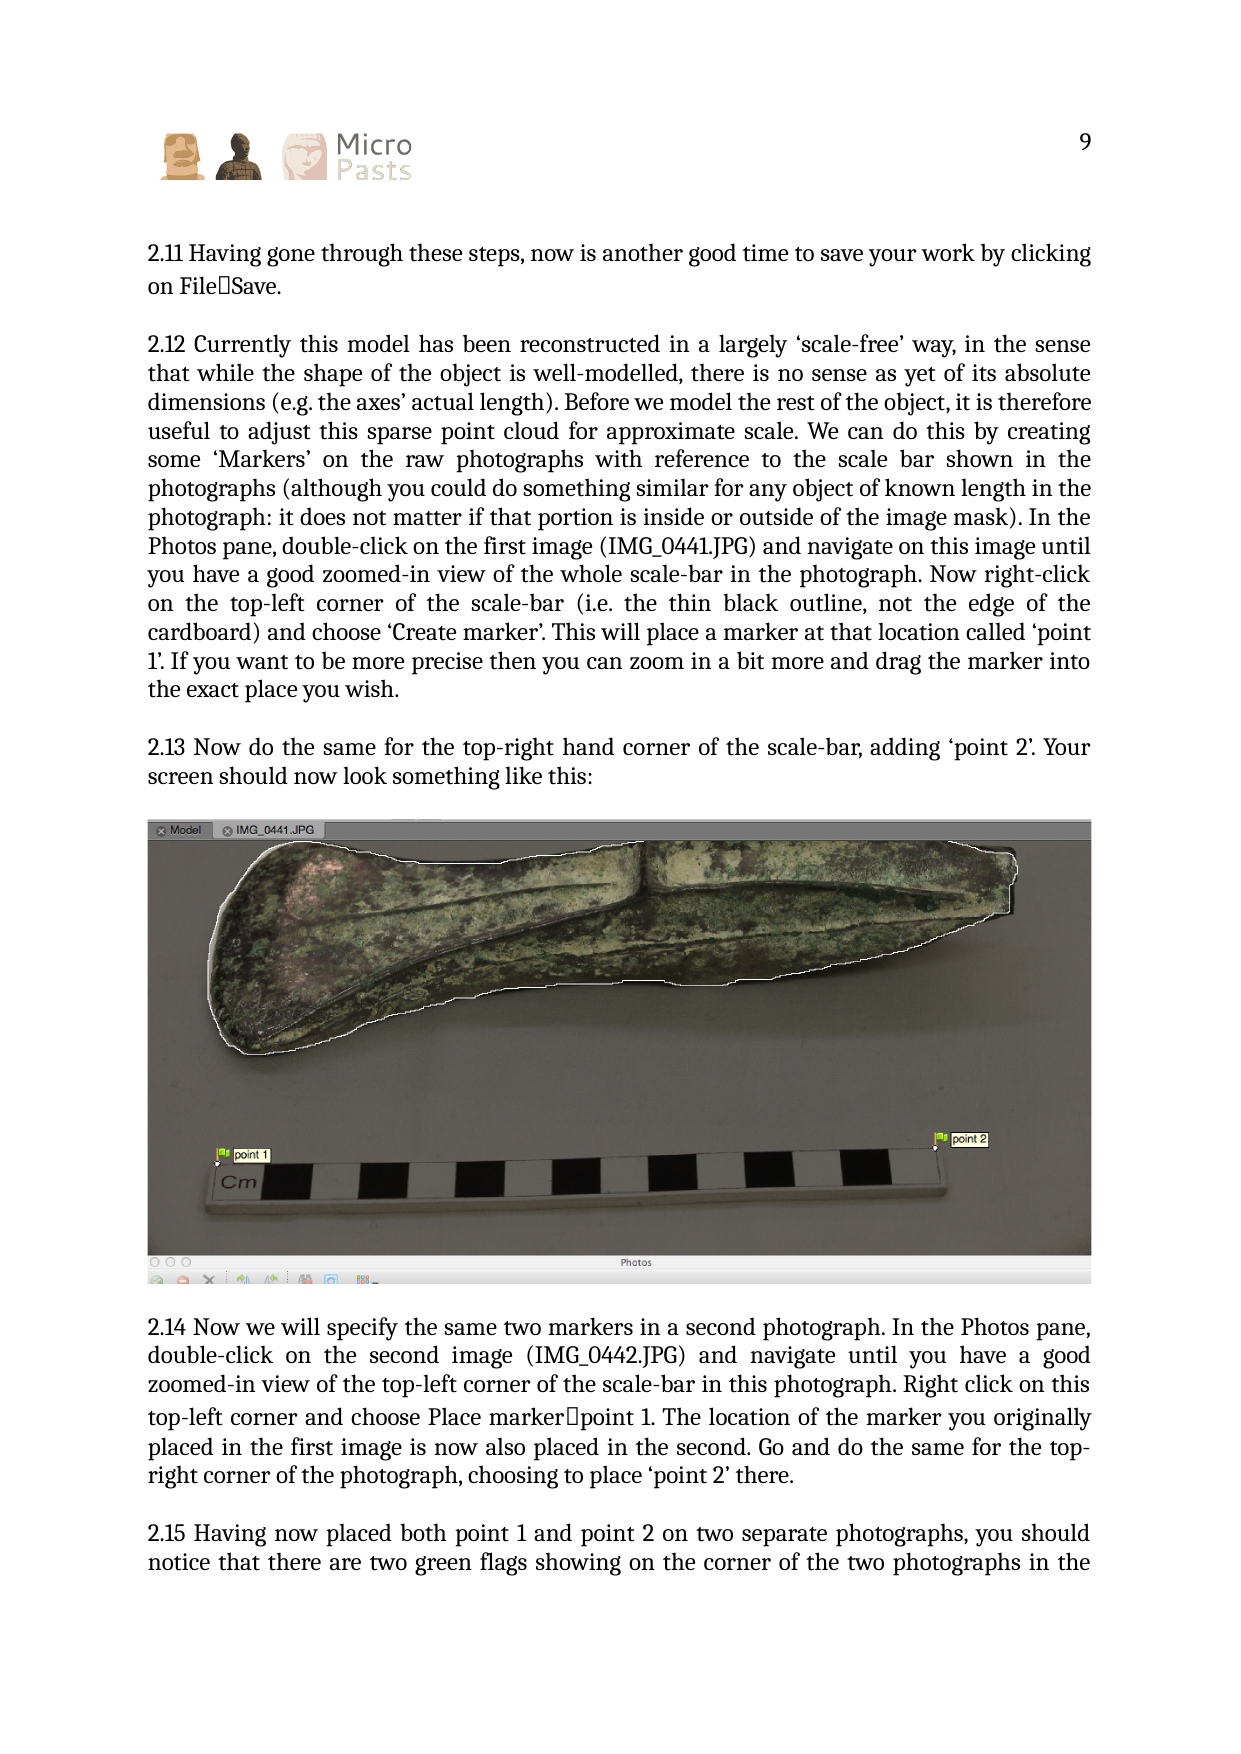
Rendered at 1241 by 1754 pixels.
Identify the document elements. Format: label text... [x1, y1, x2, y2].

text 2.13 Now do the same for the top-right hand corner of the scale-bar, adding ‘point 2’. Your screen should now look something like this: [148, 733, 1092, 790]
picture [147, 819, 1092, 1284]
text 2.12 Currently this model has been reconstructed in a largely ‘scale-free’ way, in the sense that while the shape of the object is well-modelled, there is no sense as yet of its absolute dimensions (e.g. the axes’ actual length). Before we model the rest of the object, it is therefore useful to adjust this sparse point cloud for approximate scale. We can do this by creating some ‘Markers’ on the raw photographs with reference to the scale bar shown in the photographs (although you could do something similar for any object of known length in the photograph: it does not matter if that portion is inside or outside of the image mask). In the Photos pane, double-click on the first image (IMG_0441.JPG) and navigate on this image until you have a good zoomed-in view of the whole scale-bar in the photograph. Now right-click on the top-left corner of the scale-bar (i.e. the thin black outline, not the edge of the cardboard) and choose ‘Create marker’. This will place a marker at that location called ‘point 1’. If you want to be more precise then you can zoom in a bit more and drag the marker into the exact place you wish. [148, 330, 1092, 704]
text 2.14 Now we will specify the same two markers in a second photograph. In the Photos pane, double-click on the second image (IMG_0442.JPG) and navigate until you have a good zoomed-in view of the top-left corner of the scale-bar in this photograph. Right click on this top-left corner and choose Place markerpoint 1. The location of the marker you originally placed in the first image is now also placed in the second. Go and do the same for the top-right corner of the photograph, choosing to place ‘point 2’ there. [148, 1312, 1092, 1490]
picture [147, 131, 423, 182]
text 2.15 Having now placed both point 1 and point 2 on two separate photographs, you should notice that there are two green flags showing on the corner of the two photographs in the [148, 1519, 1092, 1576]
text 2.11 Having gone through these steps, now is another good time to save your work by clicking on FileSave. [148, 239, 1092, 302]
